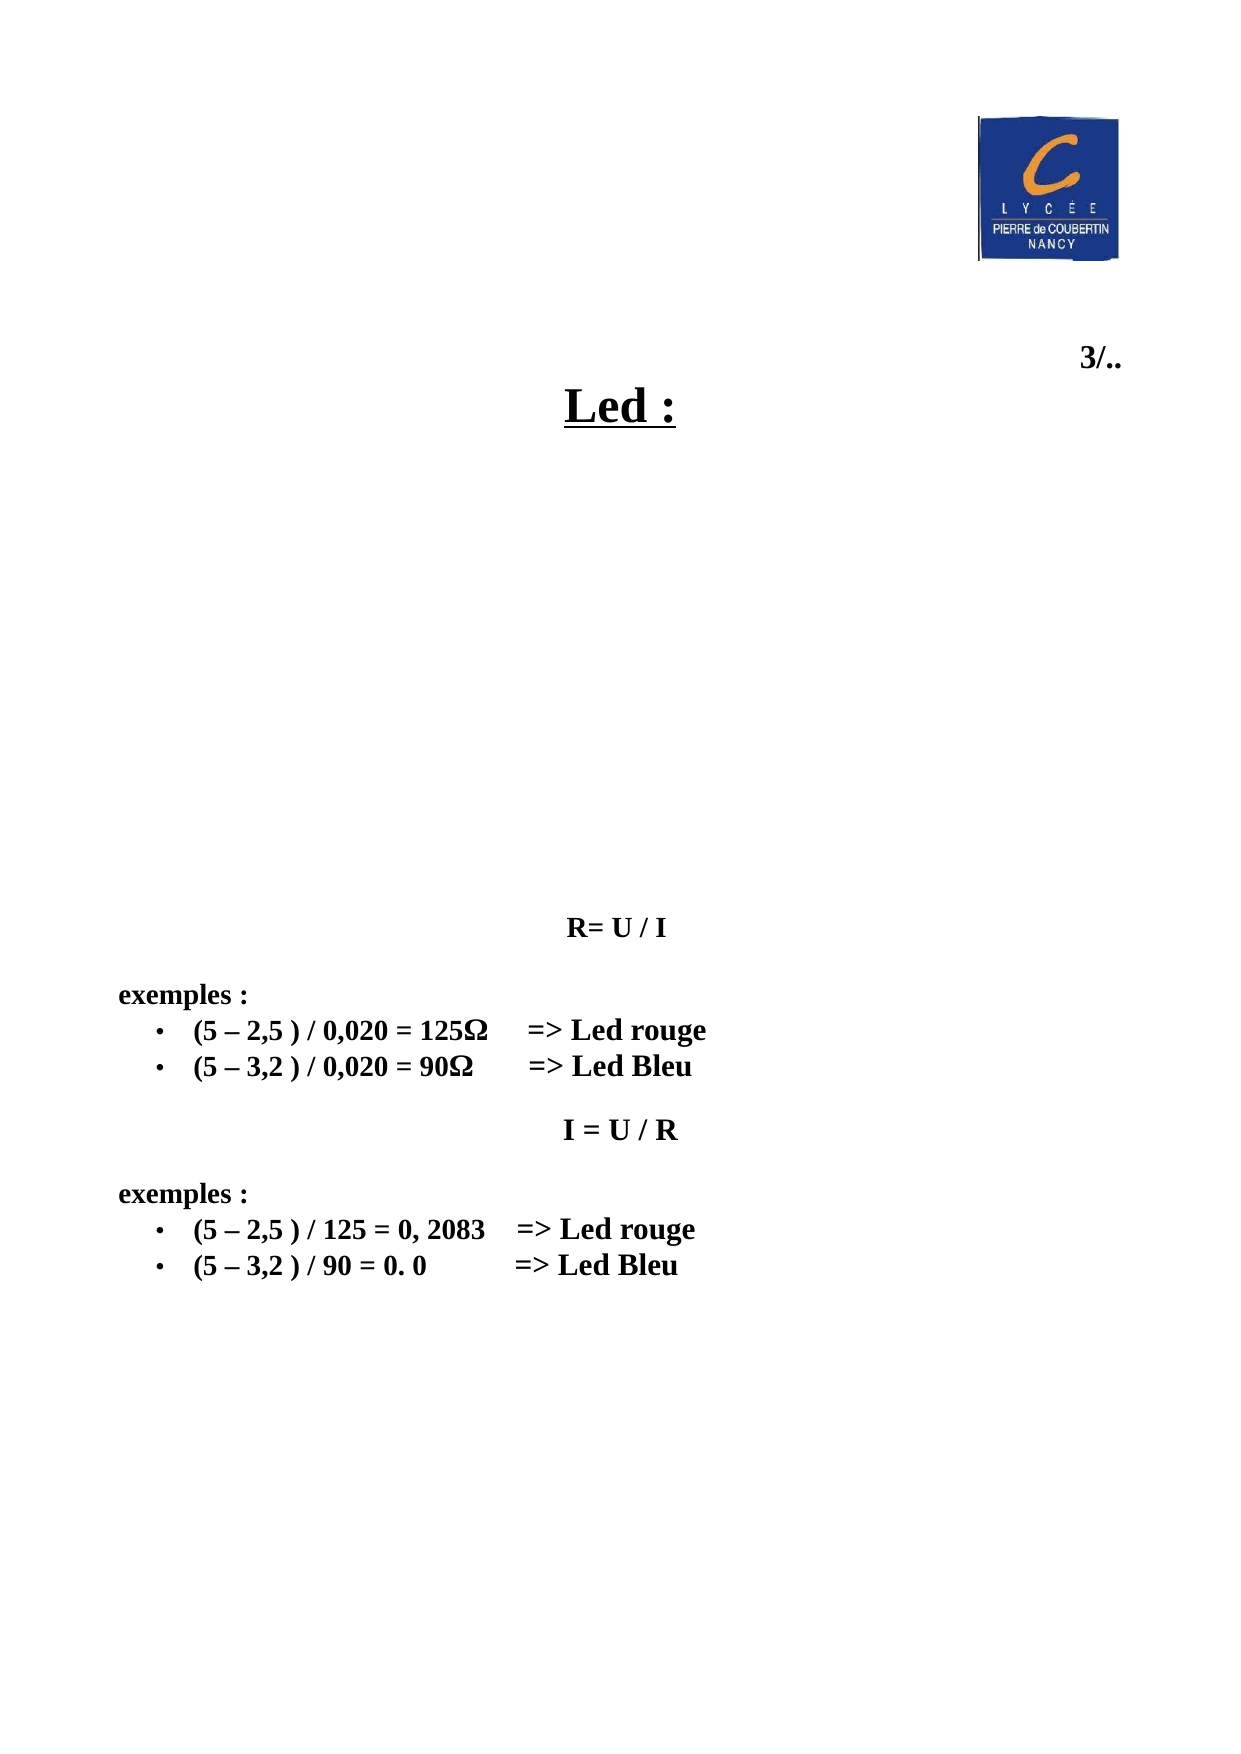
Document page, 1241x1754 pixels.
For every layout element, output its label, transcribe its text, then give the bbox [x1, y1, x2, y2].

text exemples : [118, 1176, 1122, 1210]
list (5 – 3,2 ) / 90 = 0. 0 => Led Bleu [156, 1246, 1122, 1282]
text I = U / R [118, 1112, 1122, 1148]
picture [975, 116, 1120, 261]
list (5 – 2,5 ) / 125 = 0, 2083 => Led rouge [156, 1210, 1122, 1246]
text exemples : [118, 977, 1122, 1011]
text 3/.. [118, 337, 1122, 376]
text Led : [118, 376, 1122, 433]
list (5 – 3,2 ) / 0,020 = 90Ω => Led Bleu [156, 1047, 1122, 1083]
text R= U / I [118, 910, 1122, 944]
list (5 – 2,5 ) / 0,020 = 125Ω => Led rouge [156, 1011, 1122, 1047]
